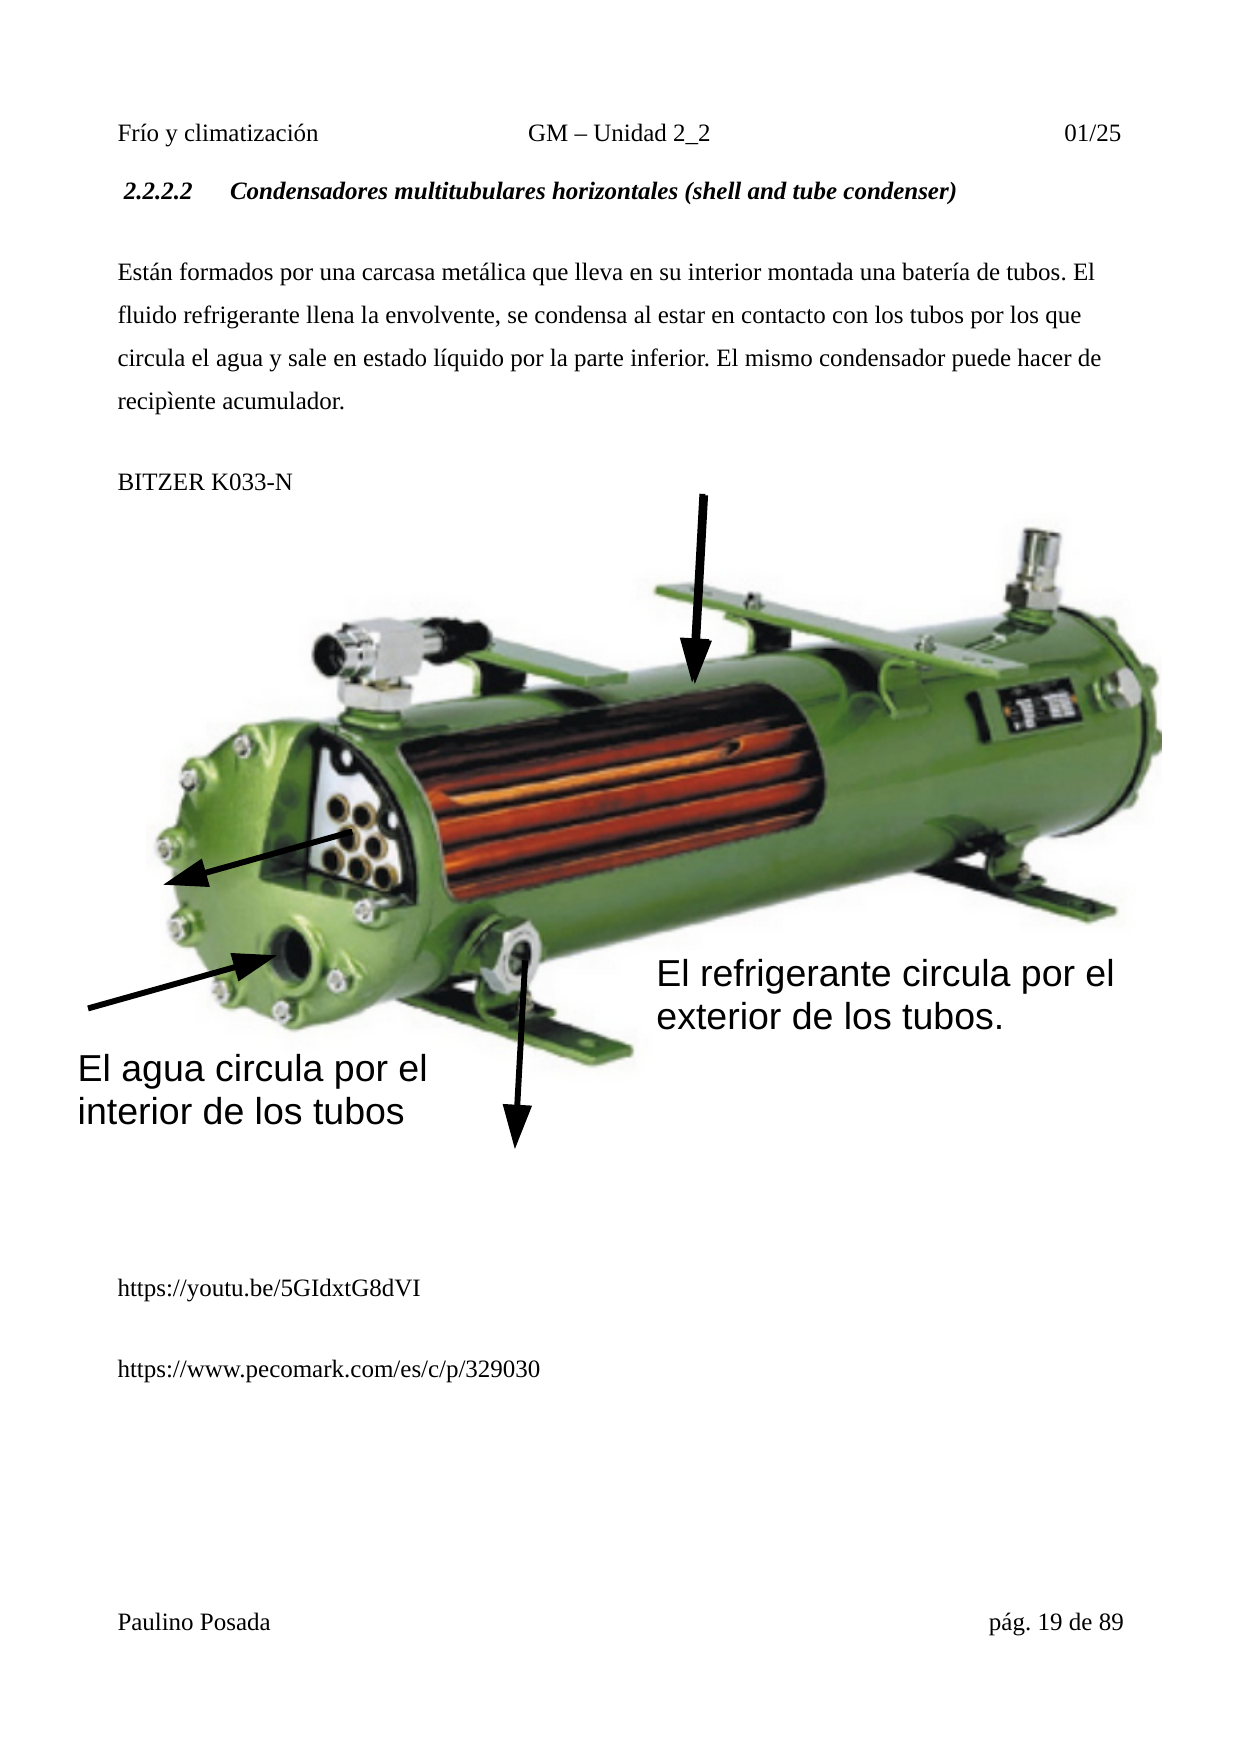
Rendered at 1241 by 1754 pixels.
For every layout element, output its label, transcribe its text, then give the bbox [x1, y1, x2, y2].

text https://www.pecomark.com/es/c/p/329030 [117, 1354, 1123, 1383]
picture [339, 1063, 349, 1079]
subtitle Condensadores multitubulares horizontales (shell and tube condenser) [117, 176, 1123, 205]
text Están formados por una carcasa metálica que lleva en su interior montada una batería de tubos. El fluido refrigerante llena la envolvente, se condensa al estar en contacto con los tubos por los que circula el agua y sale en estado líquido por la parte inferior. El mismo condensador puede hacer de recipìente acumulador. [117, 257, 1123, 415]
picture [147, 1063, 157, 1079]
picture [146, 1078, 157, 1086]
text BITZER K033-N [117, 467, 1123, 496]
picture [146, 497, 1162, 1089]
text https://youtu.be/5GIdxtG8dVI [117, 1273, 1123, 1302]
